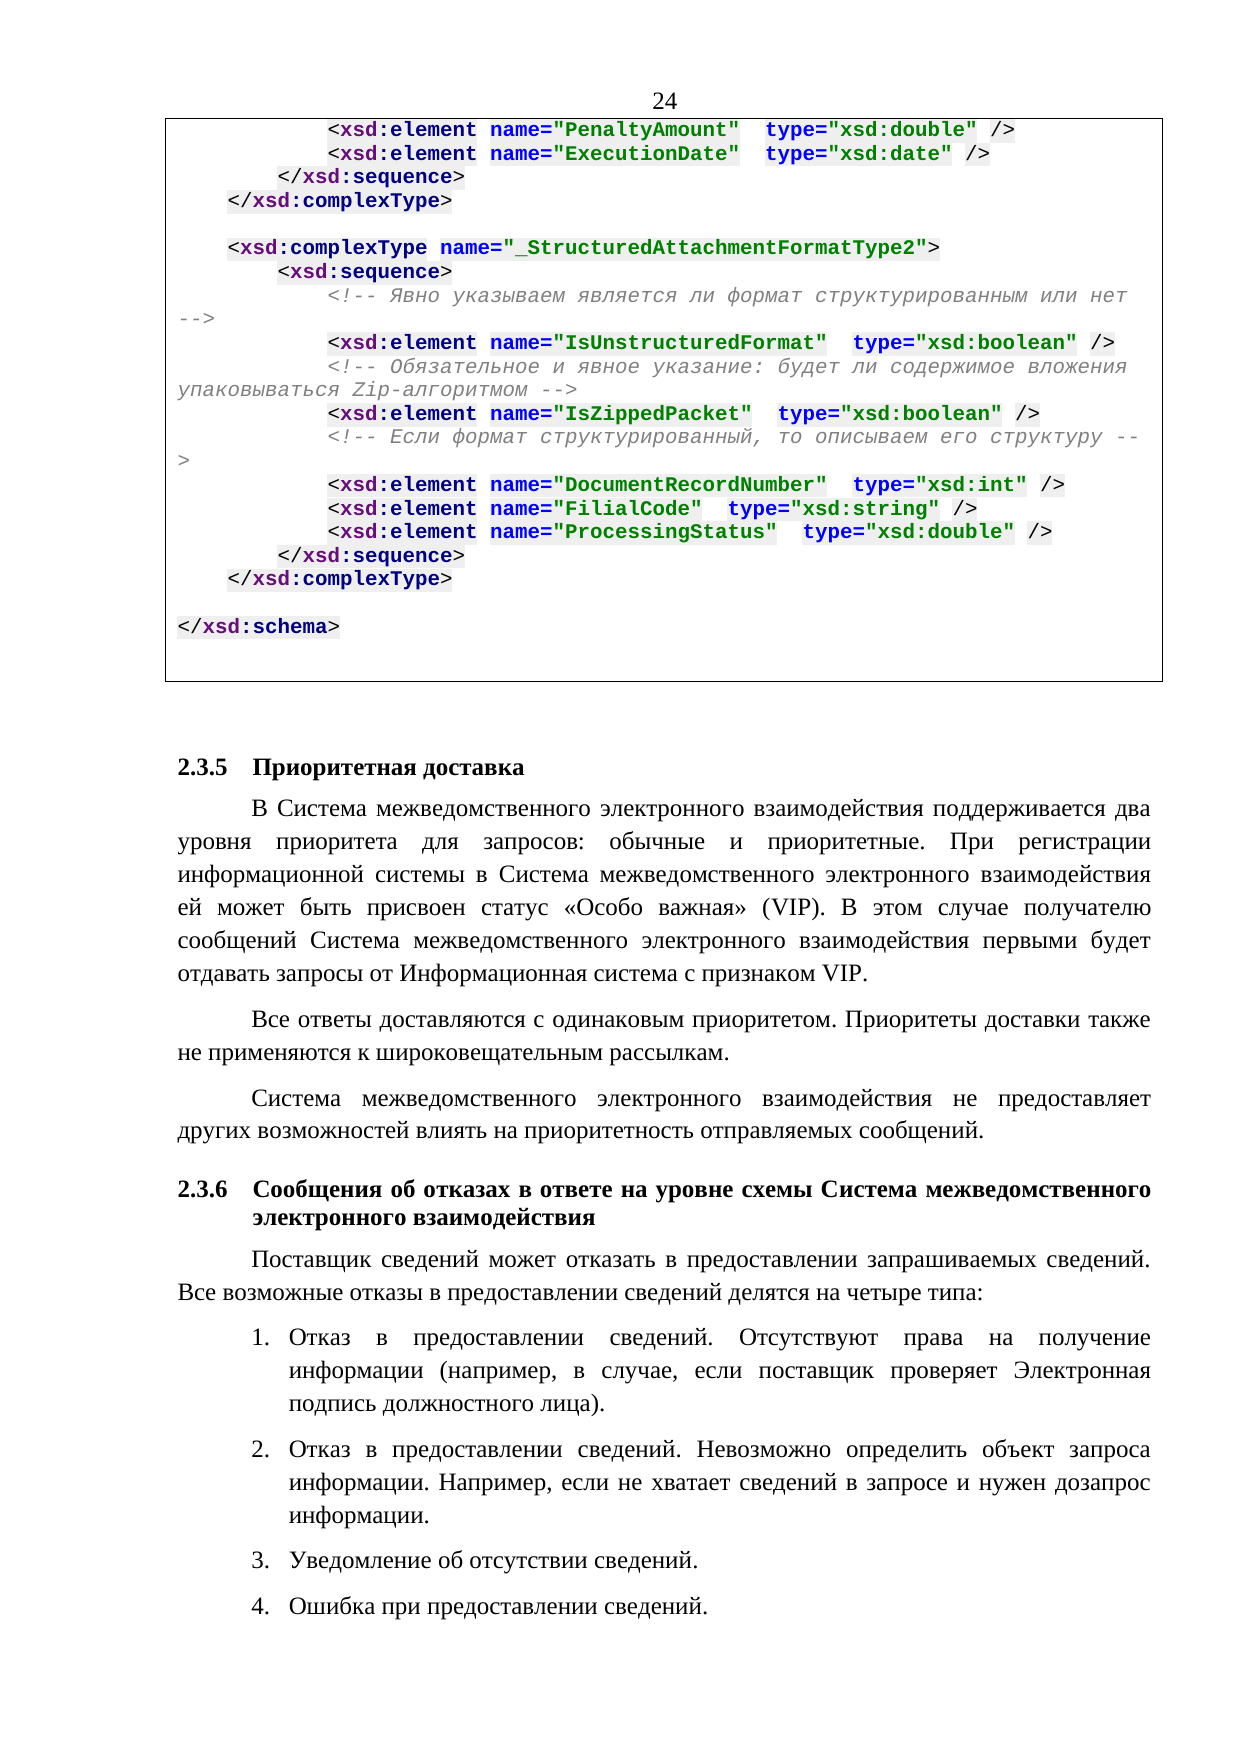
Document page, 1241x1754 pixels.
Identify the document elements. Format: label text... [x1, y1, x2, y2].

text Поставщик сведений может отказать в предоставлении запрашиваемых сведений. Все возможные отказы в предоставлении сведений делятся на четыре типа: [177, 1244, 1152, 1305]
subtitle Сообщения об отказах в ответе на уровне схемы Система межведомственного электронного взаимодействия [177, 1174, 1152, 1231]
list Отказ в предоставлении сведений. Отсутствуют права на получение информации (например, в случае, если поставщик проверяет Электронная подпись должностного лица). [251, 1322, 1152, 1417]
text В Система межведомственного электронного взаимодействия поддерживается два уровня приоритета для запросов: обычные и приоритетные. При регистрации информационной системы в Система межведомственного электронного взаимодействия ей может быть присвоен статус «Особо важная» (VIP). В этом случае получателю сообщений Система межведомственного электронного взаимодействия первыми будет отдавать запросы от Информационная система с признаком VIP. [177, 793, 1152, 987]
subtitle Приоритетная доставка [177, 752, 1152, 781]
text Система межведомственного электронного взаимодействия не предоставляет других возможностей влиять на приоритетность отправляемых сообщений. [177, 1083, 1152, 1144]
list Уведомление об отсутствии сведений. [251, 1545, 1152, 1574]
text Все ответы доставляются с одинаковым приоритетом. Приоритеты доставки также не применяются к широковещательным рассылкам. [177, 1004, 1152, 1066]
list Ошибка при предоставлении сведений. [251, 1591, 1152, 1619]
table_header <?xml version='1.0' encoding='UTF-8'?> <xsd:schema xmlns:xsd="http://www.w3.org/2001/XMLSchema" xmlns:tns="urn://x-artefacts-smev-gov-ru/mr3000/example/1.0.0" attributeFormDefault="unqualified" elementFormDefault="qualified" targetNamespace="urn://x-artefacts-smev-gov-ru/mr3000/example/1.0.0"> <!-- В собщении-запросе небоходимо передать реестр документов. Каждый документ состоит из заголовка и нескольких вложений. Атрибутивный состав заголовка одинаков для всех документов. Форматы вложений, прилагаемых к документам различны, но заранее предпопределены. --> <xsd:element name="RegistryExampleRequest"> <xsd:complexType> <xsd:sequence> <!-- В запросе может быть реестровый блок, для передачи однотипных сведений с вложениями и ЭЦП--> <xsd:element name="RegistryBlock" type="tns:_RegistryBlockType" minOccurs="0" /> <!-- Объявление блока вложений ко всему сообщению--> <xsd:element name="AttachmentsBlock" type="tns:_AttachmentsBlockType" minOccurs="0" /> </xsd:sequence> </xsd:complexType> </xsd:element> <xsd:complexType name="_RegistryBlockType"> <xsd:sequence> <xsd:element name="RegistryRecord" type="tns:_RegistryRecordType" minOccurs="0" /> </xsd:sequence> </xsd:complexType> <xsd:complexType name="_RegistryRecordType"> <xsd:sequence> <!-- Объявление обязательного идентификатора реестровой записи--> <xsd:element name="RegistryRecordID" type="xsd:string" /> <!-- Объявление блока вложений для реестровой записи--> <xsd:element name="AttachmentsBlock" type="tns:_AttachmentsBlockType" minOccurs="0" /> <!-- Описание элементов, описывающих реквизиты заголовков передаваемых документов - отражается любая ведомственная специфика--> <xsd:element name="DocumentNumber" type="xsd:string" /> <xsd:element name="DocumentDate" type="xsd:dateTime" /> <xsd:element name="DocumentOriginator" type="xsd:string" /> <xsd:element name="DocumentAttachmentsAmount" type="xsd:int" /> </xsd:sequence> </xsd:complexType> <!-- Блок описания вложений внутри бизнес-блока сообщения СМЭВ3 Может быть включен также в реестровую запись. Описание требований к представлению блока описания вложений приведено в Разделе 3.8 --> <xsd:complexType name="_AttachmentsBlockType"> <xsd:sequence> <xsd:element name="AttachmentDescription" type="tns:_AttachmentDescriptionType" minOccurs="0" /> </xsd:sequence> </xsd:complexType> <xsd:complexType name="_AttachmentDescriptionType"> <xsd:sequence> <!-- Указание способа передачи вложения: через Файловое хранилище Система межведомственного электронного взаимодействия или методом MTOM-передачи --> <xsd:choice> <!-- Ссылка на папку Файловое хранилище Система межведомственного электронного взаимодействия, в котором содержится передаваемое вложение--> <xsd:element name="AttachmentFSLink" type="xsd:string"/> <!-- Признак передачи вложения методом MTOM --> <xsd:element name="IsMTOMAttachmentContent" type="xsd:boolean"/> </xsd:choice> <!-- Описание возможных форматов вложения --> <xsd:choice> <xsd:element name="AttachmentFormat1" type="tns:_StructuredAttachmentFormatType1" /> <xsd:element name="AttachmentFormat2" type="tns:_StructuredAttachmentFormatType2" /> </xsd:choice> <!-- Блок передачи файла отсоединенной электронной подписи вложения --> <xsd:element name="AttachmentSignatureFSLink" type="xsd:string" minOccurs="0" /> </xsd:sequence> </xsd:complexType> <xsd:complexType name="_StructuredAttachmentFormatType1"> <xsd:sequence> <!-- Обязательное и явное указание: является ли формат структурированным или не является --> <xsd:element name="IsUnstructuredFormat" type="xsd:boolean" /> <!-- Обязательное и явное указание: будет ли содержимое вложения упаковываться Zip-алгоритмом --> <xsd:element name="IsZippedPacket" type="xsd:boolean" /> <!-- Если формат структурированный, то описываем его структуру --> <xsd:element name="DocumentRecordNumber" type="xsd:int" /> <xsd:element name="DebtorName" type="xsd:string" /> <xsd:element name="DebtorIdDoc" type="xsd:string" /> <xsd:element name="PenaltyAmount" type="xsd:double" /> <xsd:element name="ExecutionDate" type="xsd:date" /> </xsd:sequence> </xsd:complexType> <xsd:complexType name="_StructuredAttachmentFormatType2"> <xsd:sequence> <!-- Явно указываем является ли формат структурированным или нет --> <xsd:element name="IsUnstructuredFormat" type="xsd:boolean" /> <!-- Обязательное и явное указание: будет ли содержимое вложения упаковываться Zip-алгоритмом --> <xsd:element name="IsZippedPacket" type="xsd:boolean" /> <!-- Если формат структурированный, то описываем его структуру --> <xsd:element name="DocumentRecordNumber" type="xsd:int" /> <xsd:element name="FilialCode" type="xsd:string" /> <xsd:element name="ProcessingStatus" type="xsd:double" /> </xsd:sequence> </xsd:complexType> </xsd:schema> [166, 119, 1162, 681]
list Отказ в предоставлении сведений. Невозможно определить объект запроса информации. Например, если не хватает сведений в запросе и нужен дозапрос информации. [251, 1434, 1152, 1528]
